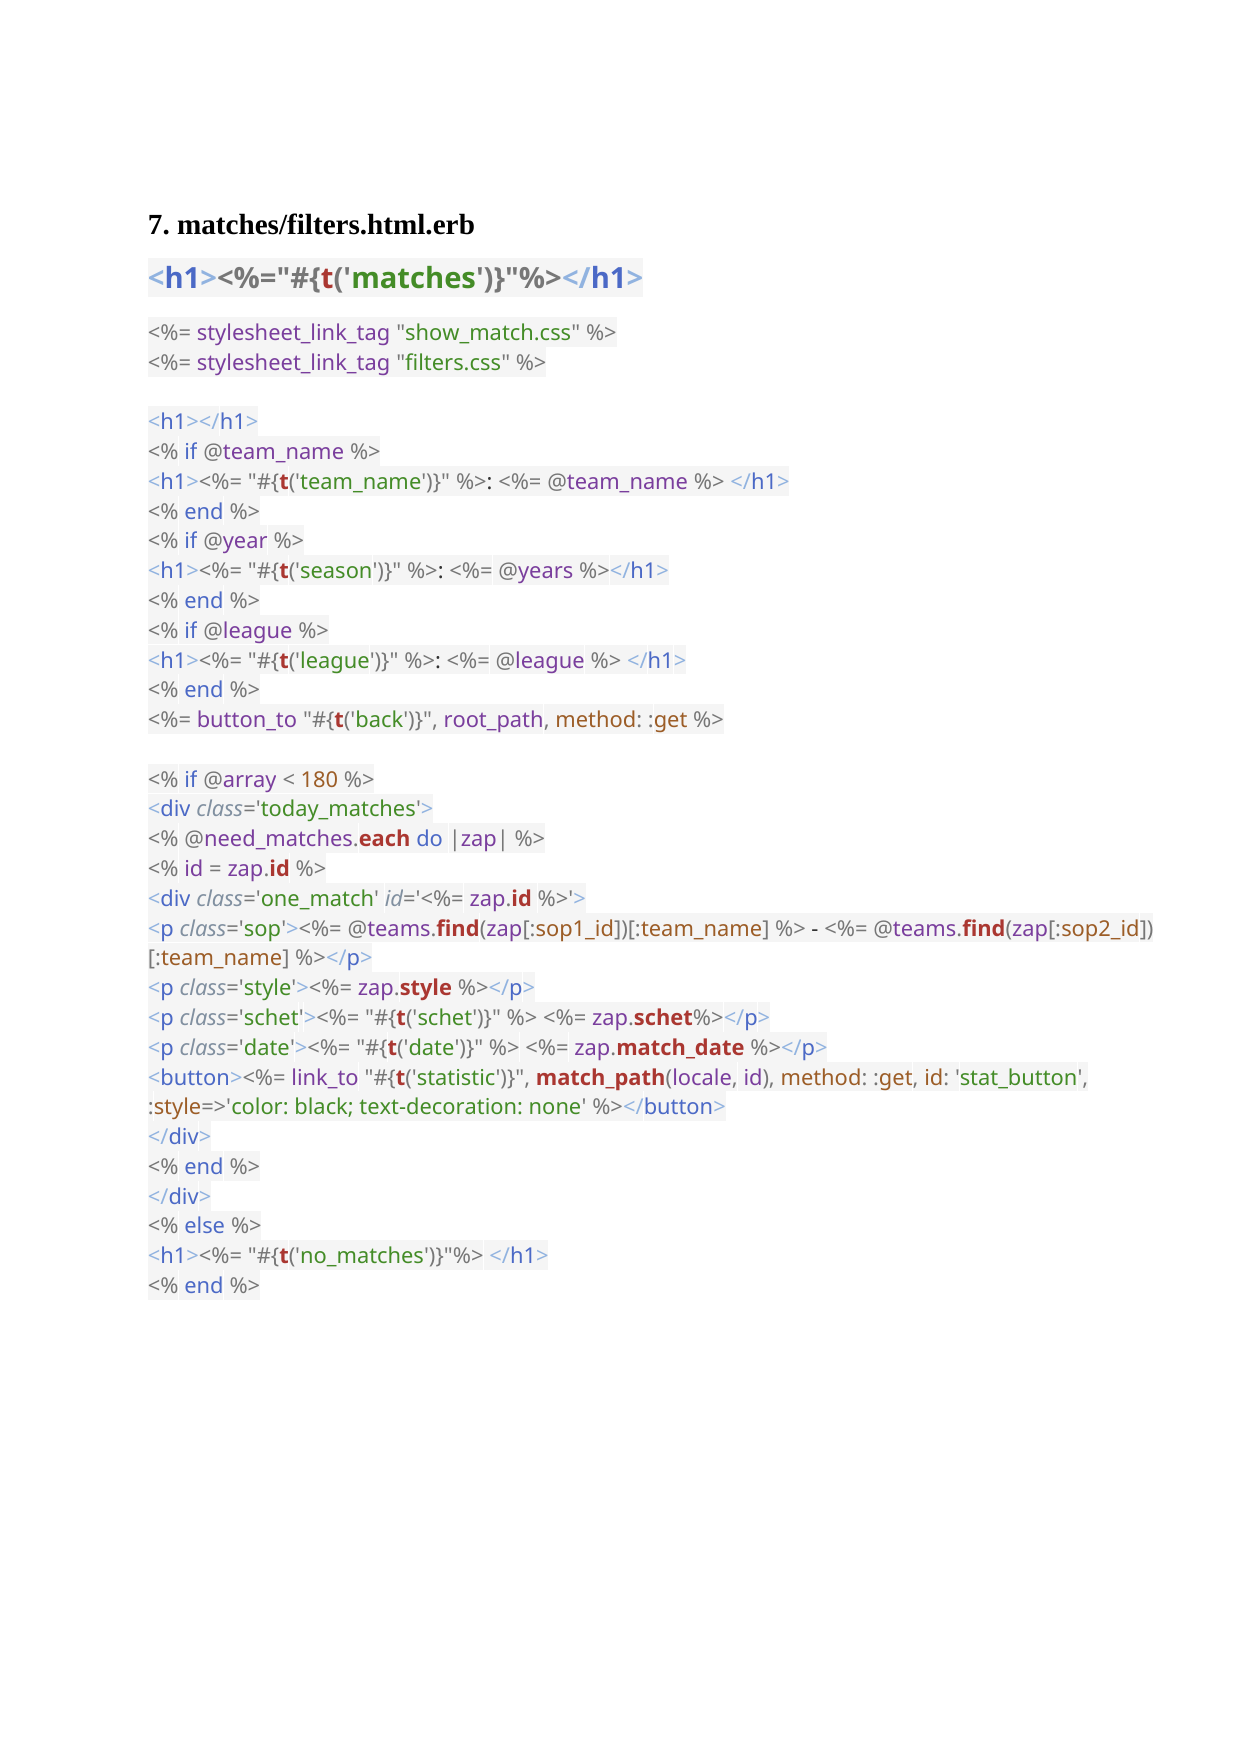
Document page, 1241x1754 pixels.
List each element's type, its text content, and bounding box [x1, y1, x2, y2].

text <% end %> [148, 674, 1181, 704]
text <% end %> [148, 585, 1181, 615]
text <%= stylesheet_link_tag "show_match.css" %> [148, 317, 1181, 347]
text <% else %> [148, 1211, 1181, 1240]
text <p class='schet'><%= "#{t('schet')}" %> <%= zap.schet%></p> [148, 1002, 1181, 1032]
text <p class='date'><%= "#{t('date')}" %> <%= zap.match_date %></p> [148, 1032, 1181, 1062]
text <% end %> [148, 1151, 1181, 1181]
text <%= button_to "#{t('back')}", root_path, method: :get %> [148, 704, 1181, 734]
text <h1><%= "#{t('team_name')}" %>: <%= @team_name %> </h1> [148, 466, 1181, 496]
text <% if @year %> [148, 525, 1181, 555]
text <% @need_matches.each do |zap| %> [148, 823, 1181, 853]
text <h1></h1> [148, 406, 1181, 436]
text <% if @team_name %> [148, 436, 1181, 466]
text <h1><%= "#{t('league')}" %>: <%= @league %> </h1> [148, 644, 1181, 674]
text <% end %> [148, 496, 1181, 525]
text <% end %> [148, 1270, 1181, 1300]
text <%= stylesheet_link_tag "filters.css" %> [148, 347, 1181, 377]
text <% if @league %> [148, 615, 1181, 644]
text </div> [148, 1181, 1181, 1211]
text <% if @array < 180 %> [148, 764, 1181, 793]
text <div class='one_match' id='<%= zap.id %>'> [148, 883, 1181, 913]
text <h1><%= "#{t('season')}" %>: <%= @years %></h1> [148, 555, 1181, 585]
text 7. matches/filters.html.erb [148, 207, 1181, 241]
text <p class='sop'><%= @teams.find(zap[:sop1_id])[:team_name] %> - <%= @teams.find(zap[:sop2_id])[:team_name] %></p> [148, 913, 1181, 972]
text </div> [148, 1121, 1181, 1151]
text <% id = zap.id %> [148, 853, 1181, 883]
text <h1><%="#{t('matches')}"%></h1> [148, 257, 1181, 297]
text <div class='today_matches'> [148, 793, 1181, 823]
text <h1><%= "#{t('no_matches')}"%> </h1> [148, 1240, 1181, 1270]
text <button><%= link_to "#{t('statistic')}", match_path(locale, id), method: :get, id: 'stat_button', :style=>'color: black; text-decoration: none' %></button> [148, 1062, 1181, 1121]
text <p class='style'><%= zap.style %></p> [148, 972, 1181, 1002]
